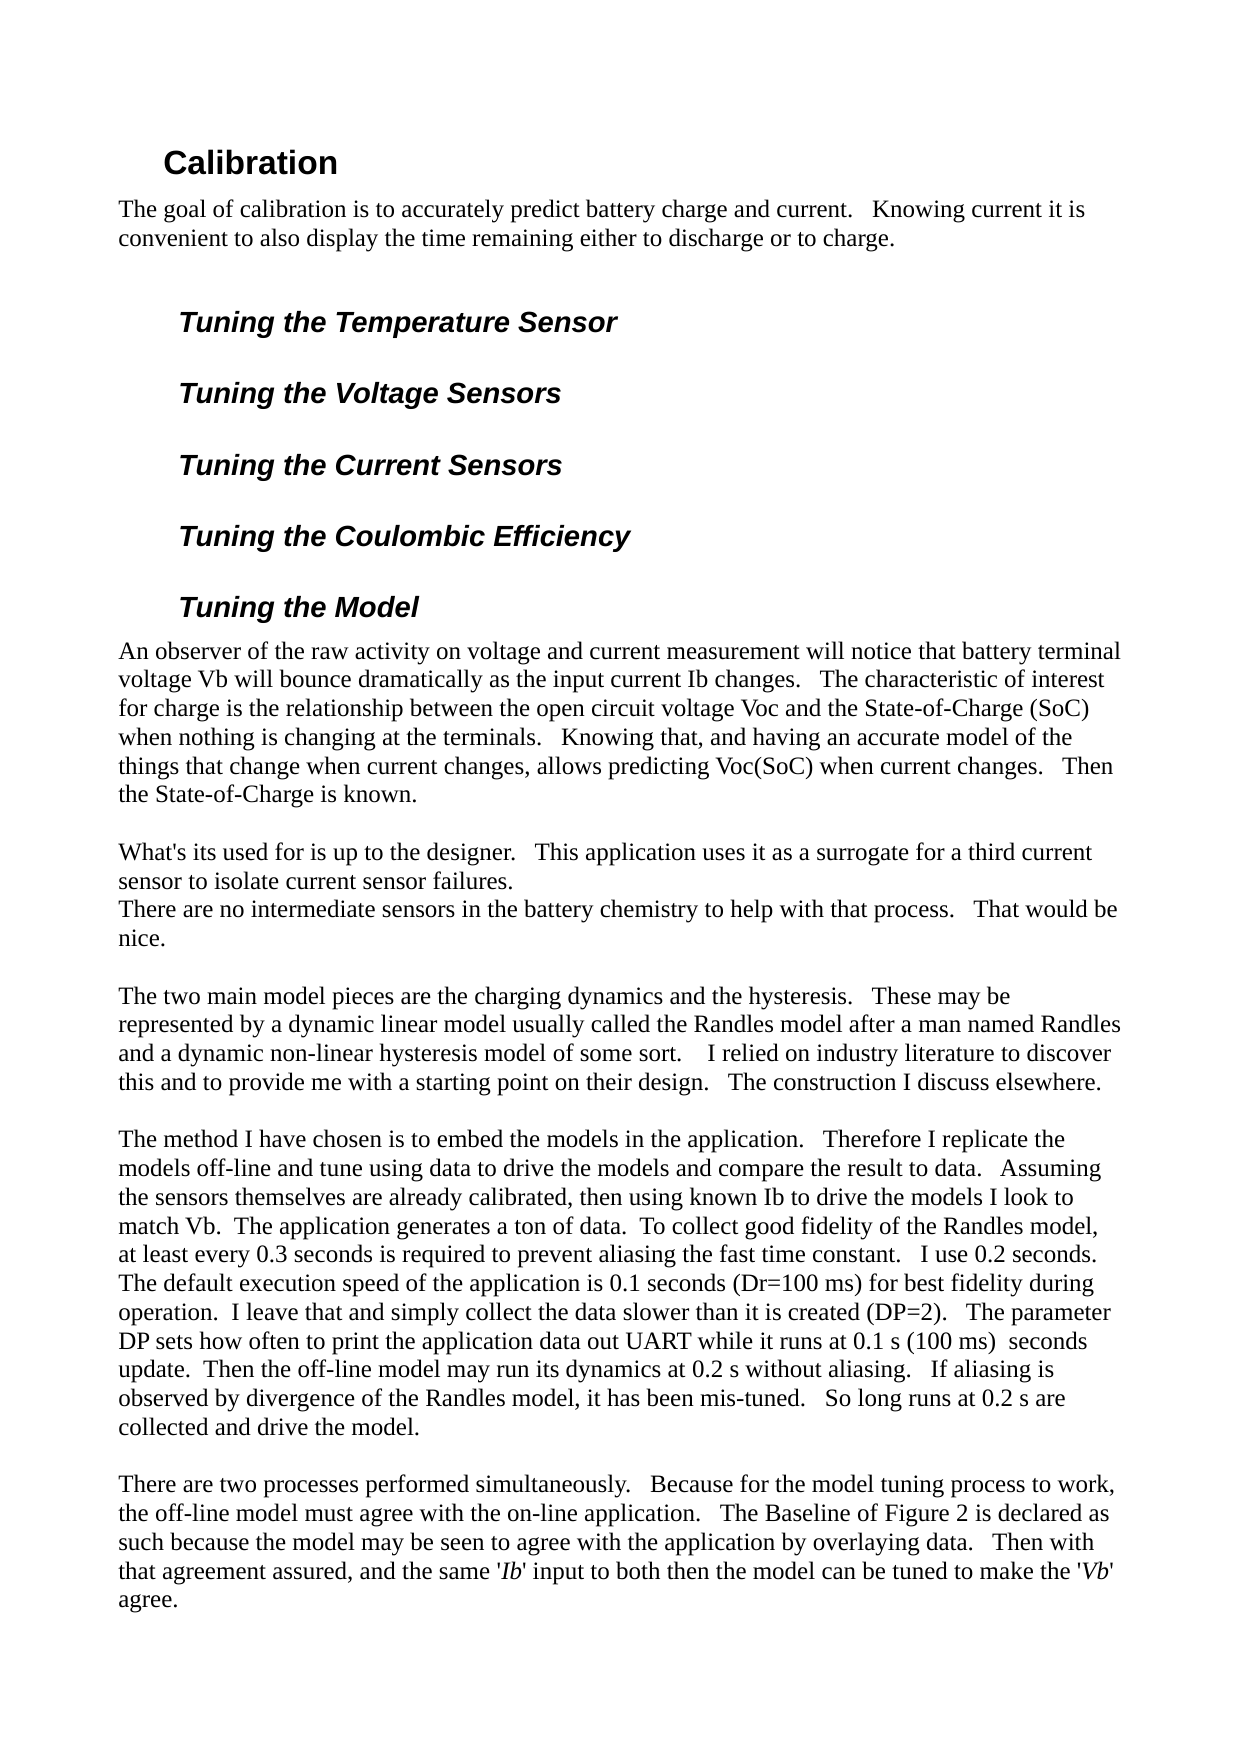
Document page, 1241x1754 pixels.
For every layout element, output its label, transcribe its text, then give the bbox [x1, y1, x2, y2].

text What's its used for is up to the designer. This application uses it as a surrogate for a third current sensor to isolate current sensor failures. [118, 837, 1122, 894]
subtitle Tuning the Current Sensors [118, 448, 1122, 481]
subtitle Tuning the Coulombic Efficiency [118, 519, 1122, 552]
text The goal of calibration is to accurately predict battery charge and current. Knowing current it is convenient to also display the time remaining either to discharge or to charge. [118, 194, 1122, 252]
text The method I have chosen is to embed the models in the application. Therefore I replicate the models off-line and tune using data to drive the models and compare the result to data. Assuming the sensors themselves are already calibrated, then using known Ib to drive the models I look to match Vb. The application generates a ton of data. To collect good fidelity of the Randles model, at least every 0.3 seconds is required to prevent aliasing the fast time constant. I use 0.2 seconds. The default execution speed of the application is 0.1 seconds (Dr=100 ms) for best fidelity during operation. I leave that and simply collect the data slower than it is created (DP=2). The parameter DP sets how often to print the application data out UART while it runs at 0.1 s (100 ms) seconds update. Then the off-line model may run its dynamics at 0.2 s without aliasing. If aliasing is observed by divergence of the Randles model, it has been mis-tuned. So long runs at 0.2 s are collected and drive the model. [118, 1124, 1122, 1441]
subtitle Tuning the Temperature Sensor [118, 306, 1122, 339]
subtitle Calibration [118, 143, 1122, 182]
subtitle Tuning the Voltage Sensors [118, 377, 1122, 410]
subtitle Tuning the Model [118, 590, 1122, 623]
text There are two processes performed simultaneously. Because for the model tuning process to work, the off-line model must agree with the on-line application. The Baseline of Figure 2 is declared as such because the model may be seen to agree with the application by overlaying data. Then with that agreement assured, and the same 'Ib' input to both then the model can be tuned to make the 'Vb' agree. [118, 1469, 1122, 1613]
text An observer of the raw activity on voltage and current measurement will notice that battery terminal voltage Vb will bounce dramatically as the input current Ib changes. The characteristic of interest for charge is the relationship between the open circuit voltage Voc and the State-of-Charge (SoC) when nothing is changing at the terminals. Knowing that, and having an accurate model of the things that change when current changes, allows predicting Voc(SoC) when current changes. Then the State-of-Charge is known. [118, 636, 1122, 808]
text The two main model pieces are the charging dynamics and the hysteresis. These may be represented by a dynamic linear model usually called the Randles model after a man named Randles and a dynamic non-linear hysteresis model of some sort. I relied on industry literature to discover this and to provide me with a starting point on their design. The construction I discuss elsewhere. [118, 981, 1122, 1096]
text There are no intermediate sensors in the battery chemistry to help with that process. That would be nice. [118, 894, 1122, 952]
